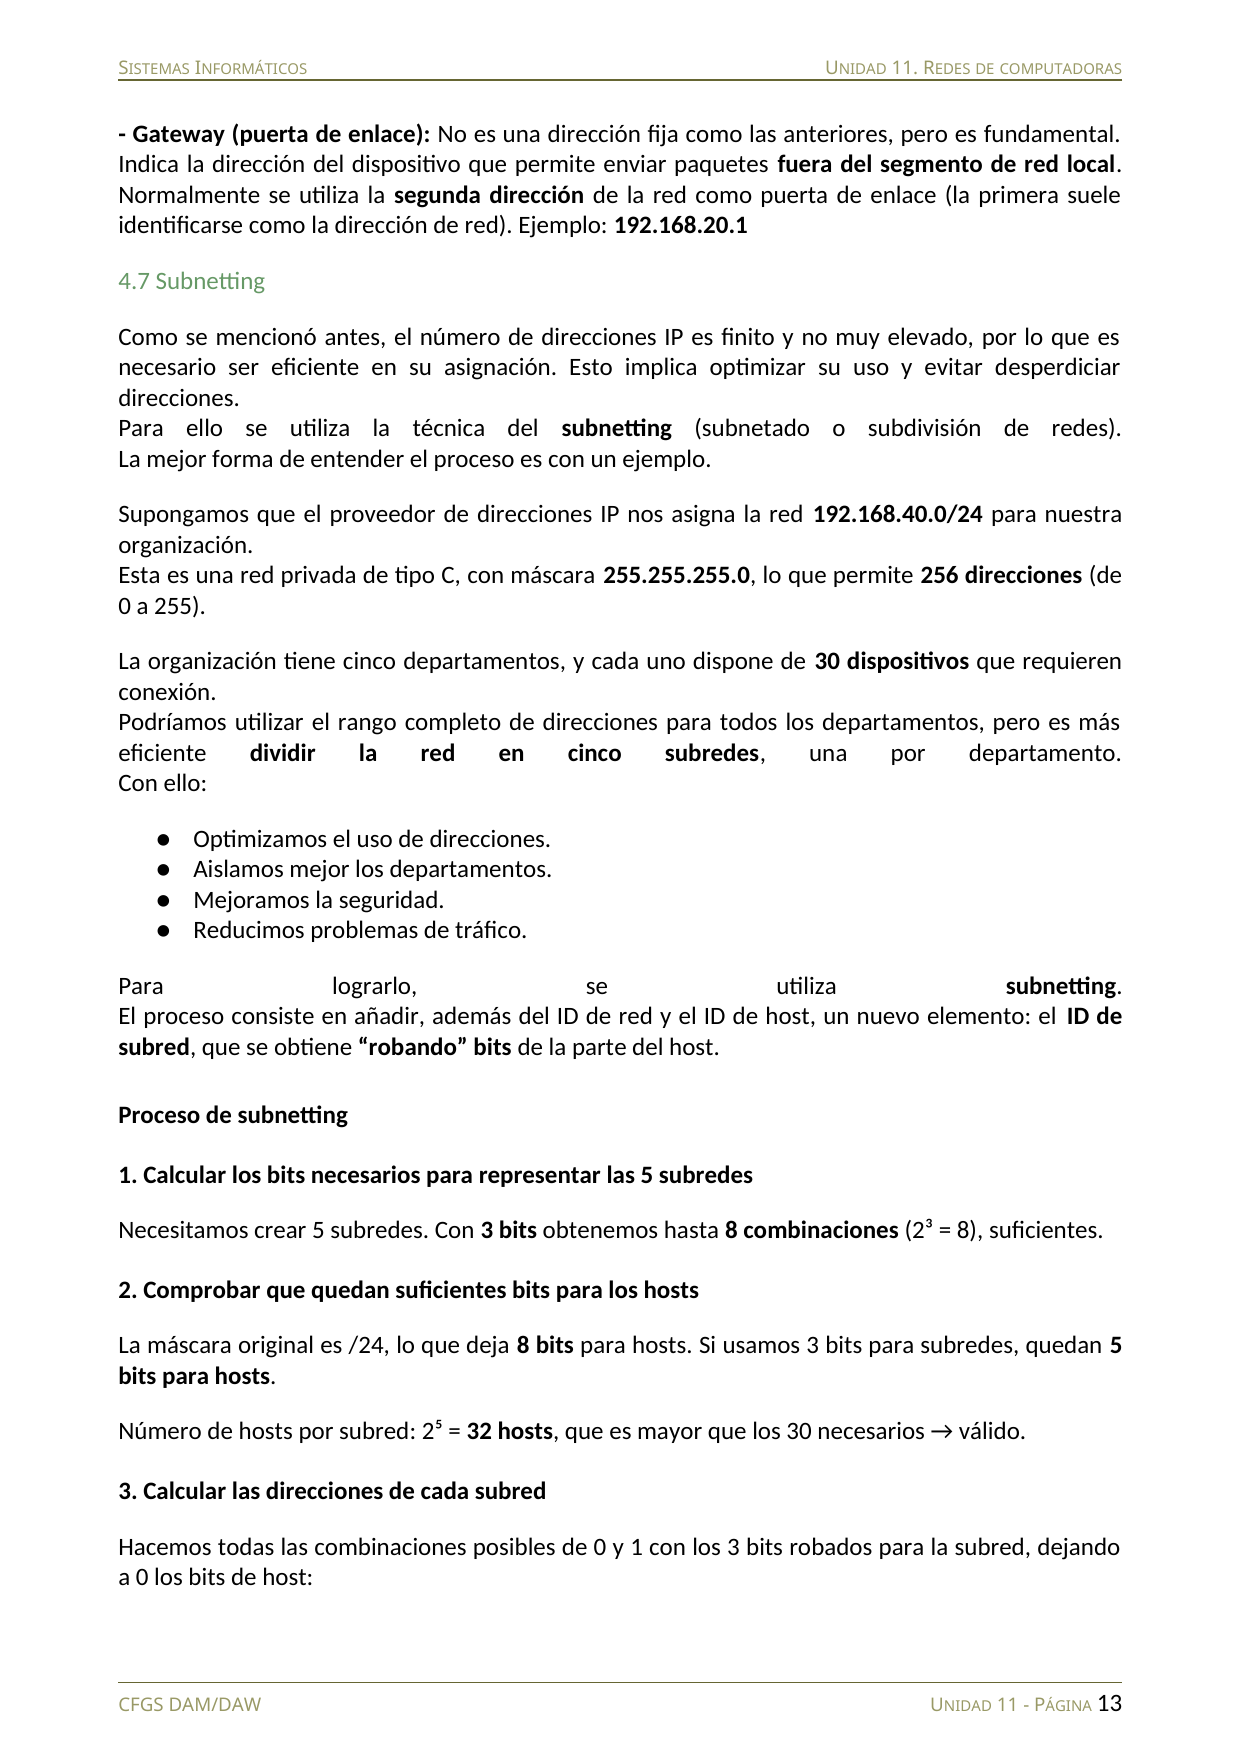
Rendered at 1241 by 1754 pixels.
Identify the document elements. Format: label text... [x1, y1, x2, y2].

list Reducimos problemas de tráfico. [156, 914, 1122, 945]
text 1. Calcular los bits necesarios para representar las 5 subredes [118, 1159, 1122, 1189]
list Aislamos mejor los departamentos. [156, 853, 1122, 884]
list Mejoramos la seguridad. [156, 884, 1122, 914]
text Para lograrlo, se utiliza subnetting. El proceso consiste en añadir, además del ID de red y el ID de host, un nuevo elemento: el ID de subred, que se obtiene “robando” bits de la parte del host. [118, 970, 1122, 1062]
text Como se mencionó antes, el número de direcciones IP es finito y no muy elevado, por lo que es necesario ser eficiente en su asignación. Esto implica optimizar su uso y evitar desperdiciar direcciones. Para ello se utiliza la técnica del subnetting (subnetado o subdivisión de redes). La mejor forma de entender el proceso es con un ejemplo. [118, 321, 1122, 473]
subtitle 4.7 Subnetting [118, 265, 1122, 296]
text Proceso de subnetting [118, 1099, 1122, 1129]
text Número de hosts por subred: 2⁵ = 32 hosts, que es mayor que los 30 necesarios → válido. [118, 1416, 1122, 1446]
text Hacemos todas las combinaciones posibles de 0 y 1 con los 3 bits robados para la subred, dejando a 0 los bits de host: [118, 1531, 1122, 1592]
text 3. Calcular las direcciones de cada subred [118, 1475, 1122, 1506]
text Supongamos que el proveedor de direcciones IP nos asigna la red 192.168.40.0/24 para nuestra organización. Esta es una red privada de tipo C, con máscara 255.255.255.0, lo que permite 256 direcciones (de 0 a 255). [118, 498, 1122, 620]
text La máscara original es /24, lo que deja 8 bits para hosts. Si usamos 3 bits para subredes, quedan 5 bits para hosts. [118, 1329, 1122, 1391]
text 2. Comprobar que quedan suficientes bits para los hosts [118, 1274, 1122, 1304]
text Necesitamos crear 5 subredes. Con 3 bits obtenemos hasta 8 combinaciones (2³ = 8), suficientes. [118, 1214, 1122, 1245]
text La organización tiene cinco departamentos, y cada uno dispone de 30 dispositivos que requieren conexión. Podríamos utilizar el rango completo de direcciones para todos los departamentos, pero es más eficiente dividir la red en cinco subredes, una por departamento. Con ello: [118, 645, 1122, 798]
list Optimizamos el uso de direcciones. [156, 823, 1122, 853]
text - Gateway (puerta de enlace): No es una dirección fija como las anteriores, pero es fundamental. Indica la dirección del dispositivo que permite enviar paquetes fuera del segmento de red local. Normalmente se utiliza la segunda dirección de la red como puerta de enlace (la primera suele identificarse como la dirección de red). Ejemplo: 192.168.20.1 [118, 118, 1122, 240]
